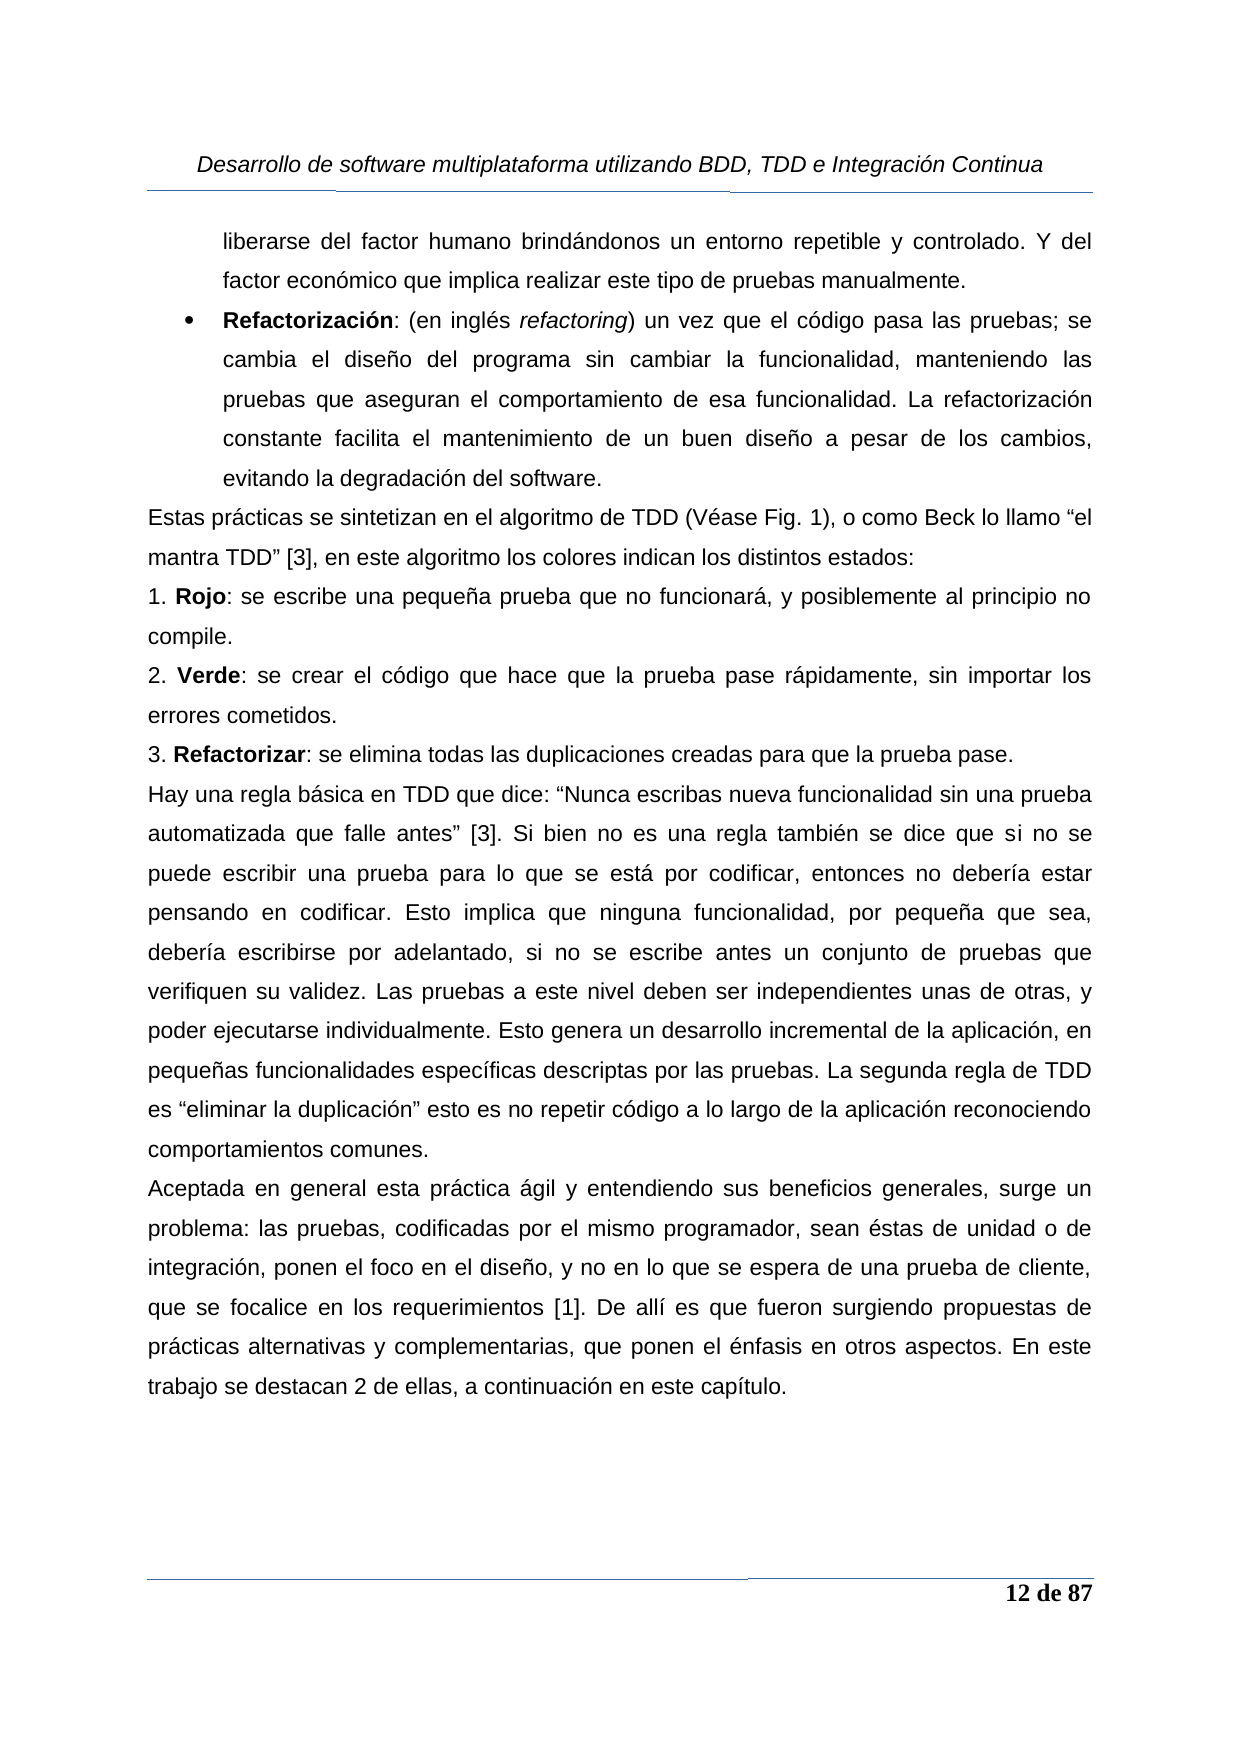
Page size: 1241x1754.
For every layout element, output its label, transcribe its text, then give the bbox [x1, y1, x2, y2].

list Refactorización: (en inglés refactoring) un vez que el código pasa las pruebas; se cambia el diseño del programa sin cambiar la funcionalidad, manteniendo las pruebas que aseguran el comportamiento de esa funcionalidad. La refactorización constante facilita el mantenimiento de un buen diseño a pesar de los cambios, evitando la degradación del software. [185, 307, 1093, 491]
text 3. Refactorizar: se elimina todas las duplicaciones creadas para que la prueba pase. [148, 741, 1093, 767]
text 1. Rojo: se escribe una pequeña prueba que no funcionará, y posiblemente al principio no compile. [148, 583, 1093, 649]
list liberarse del factor humano brindándonos un entorno repetible y controlado. Y del factor económico que implica realizar este tipo de pruebas manualmente. [185, 228, 1093, 294]
text Estas prácticas se sintetizan en el algoritmo de TDD (Véase Fig. 1), o como Beck lo llamo “el mantra TDD” [3], en este algoritmo los colores indican los distintos estados: [148, 504, 1093, 570]
text Hay una regla básica en TDD que dice: “Nunca escribas nueva funcionalidad sin una prueba automatizada que falle antes” [3]. Si bien no es una regla también se dice que si no se puede escribir una prueba para lo que se está por codificar, entonces no debería estar pensando en codificar. Esto implica que ninguna funcionalidad, por pequeña que sea, debería escribirse por adelantado, si no se escribe antes un conjunto de pruebas que verifiquen su validez. Las pruebas a este nivel deben ser independientes unas de otras, y poder ejecutarse individualmente. Esto genera un desarrollo incremental de la aplicación, en pequeñas funcionalidades específicas descriptas por las pruebas. La segunda regla de TDD es “eliminar la duplicación” esto es no repetir código a lo largo de la aplicación reconociendo comportamientos comunes. [148, 781, 1093, 1162]
text Aceptada en general esta práctica ágil y entendiendo sus beneficios generales, surge un problema: las pruebas, codificadas por el mismo programador, sean éstas de unidad o de integración, ponen el foco en el diseño, y no en lo que se espera de una prueba de cliente, que se focalice en los requerimientos [1]. De allí es que fueron surgiendo propuestas de prácticas alternativas y complementarias, que ponen el énfasis en otros aspectos. En este trabajo se destacan 2 de ellas, a continuación en este capítulo. [148, 1175, 1093, 1399]
text 2. Verde: se crear el código que hace que la prueba pase rápidamente, sin importar los errores cometidos. [148, 662, 1093, 728]
